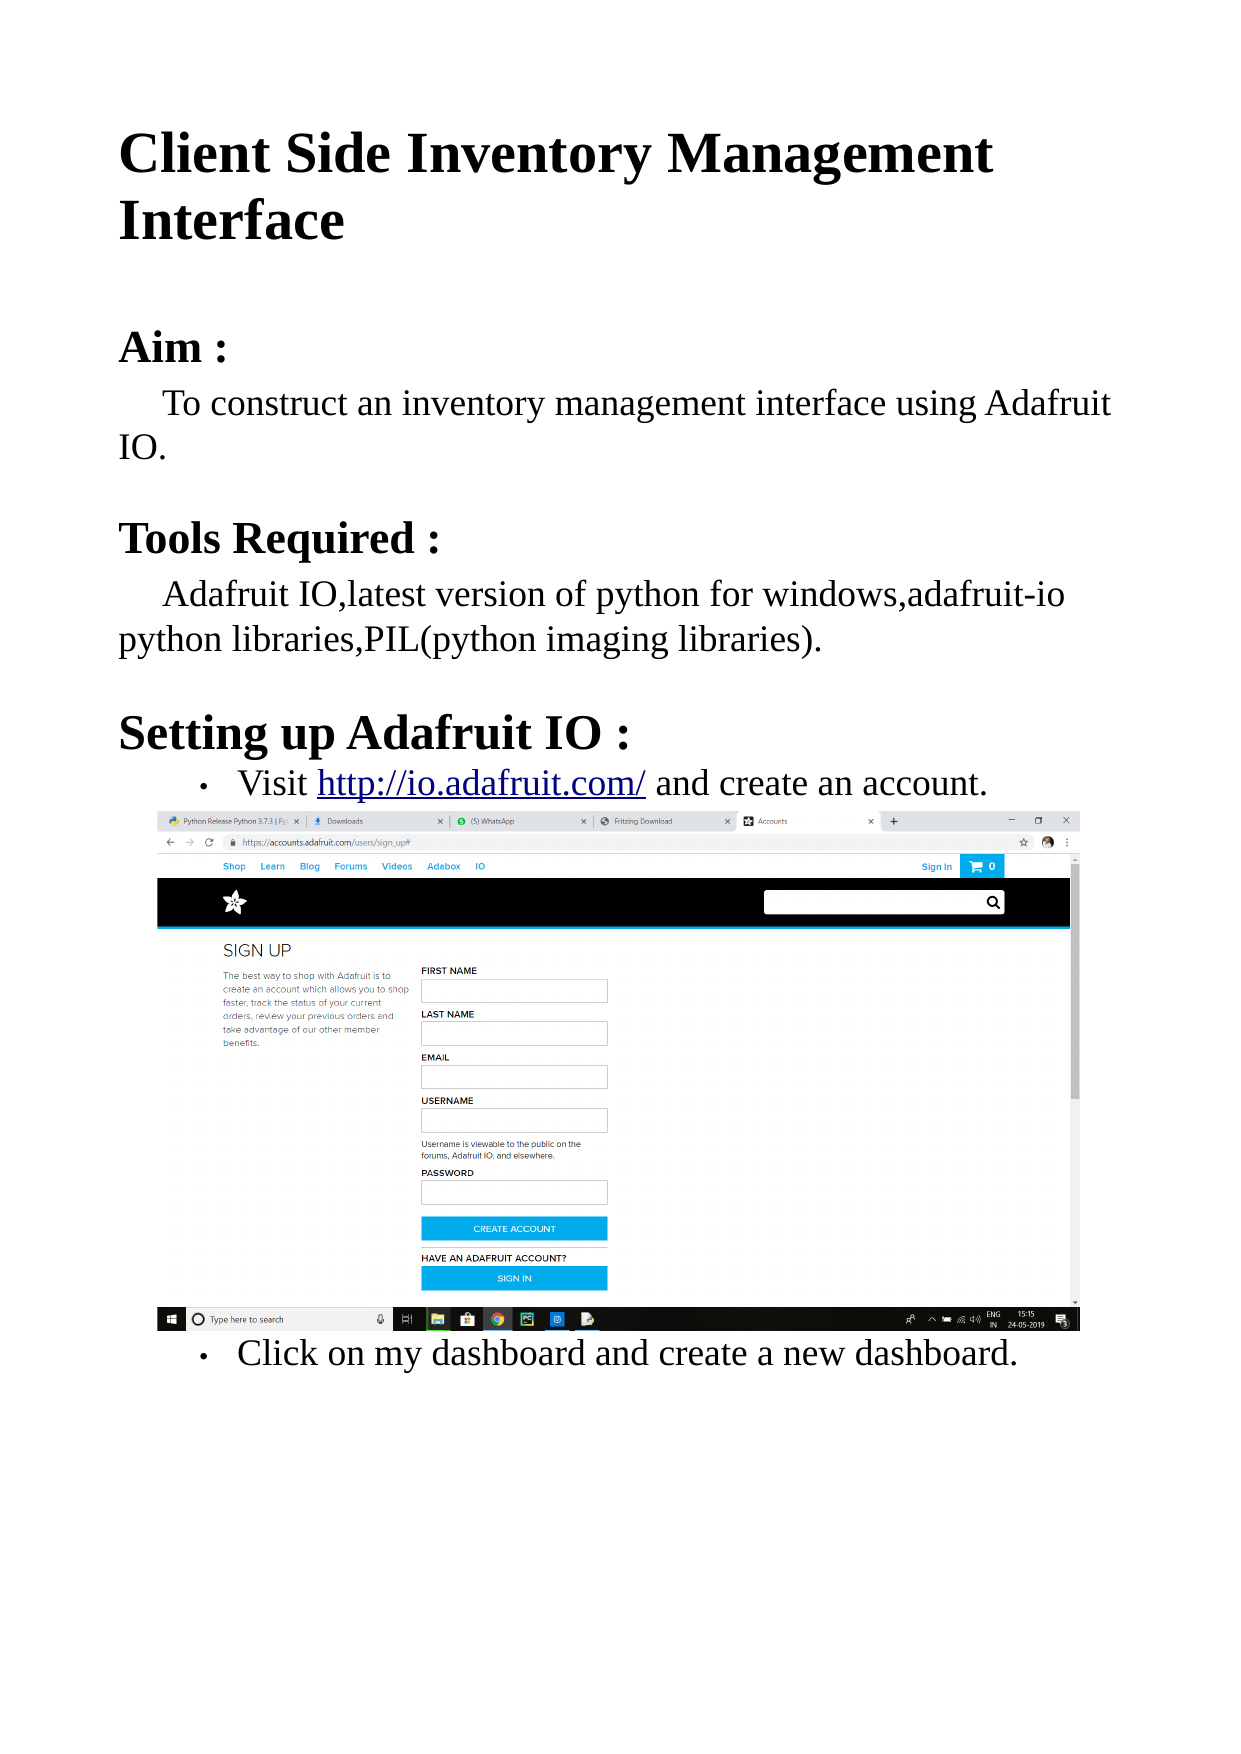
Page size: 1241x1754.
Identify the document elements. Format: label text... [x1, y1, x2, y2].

text Aim : [118, 319, 1122, 372]
list Visit http://io.adafruit.com/ and create an account. [199, 760, 1122, 803]
list Click on my dashboard and create a new dashboard. [199, 803, 1122, 1374]
text Client Side Inventory Management Interface [118, 118, 1122, 252]
text Adafruit IO,latest version of python for windows,adafruit-io python libraries,PIL(python imaging libraries). [118, 564, 1122, 659]
text Tools Required : [118, 511, 1122, 564]
picture [157, 811, 1080, 1331]
text Setting up Adafruit IO : [118, 703, 1122, 760]
text To construct an inventory management interface using Adafruit IO. [118, 372, 1122, 468]
